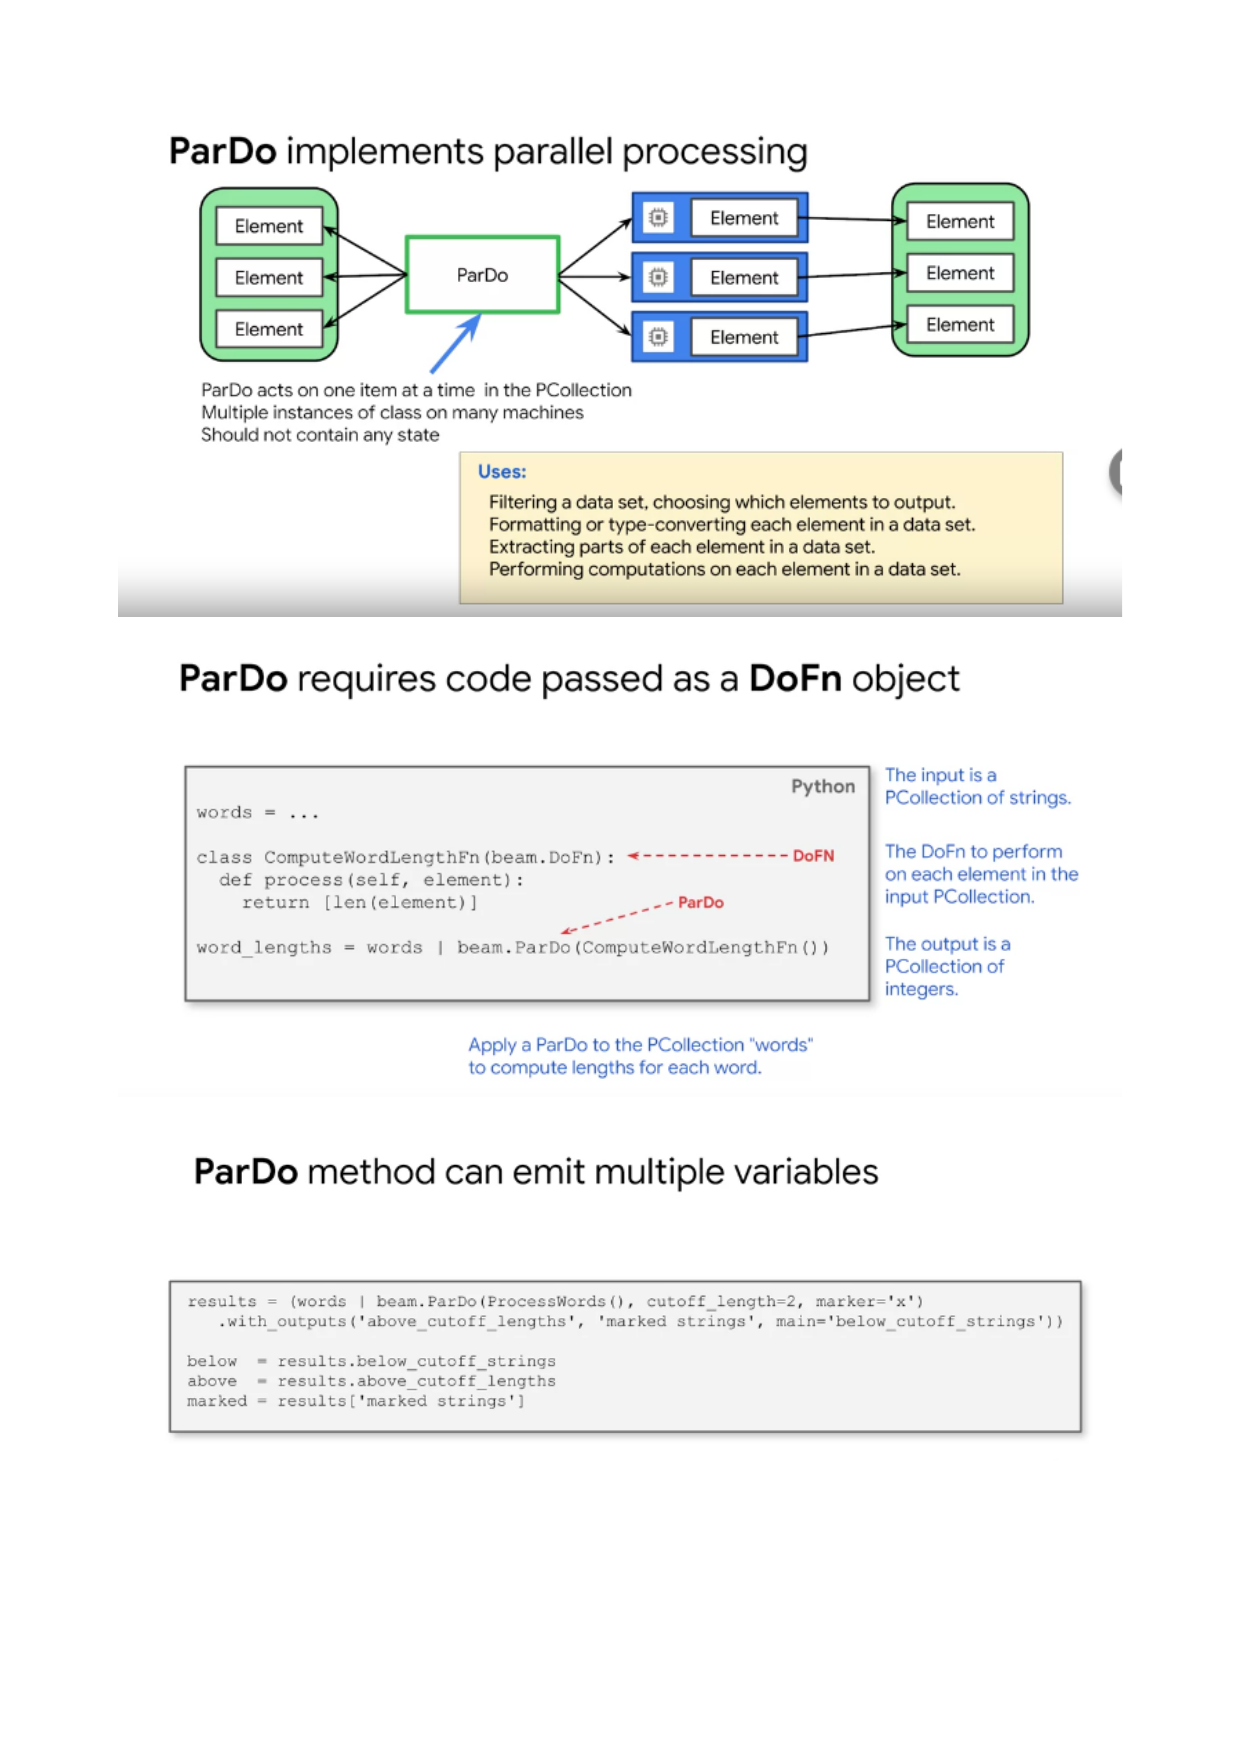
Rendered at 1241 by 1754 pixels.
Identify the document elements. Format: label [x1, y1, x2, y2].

picture [118, 118, 1123, 617]
picture [118, 645, 1123, 1097]
picture [118, 1125, 1123, 1461]
